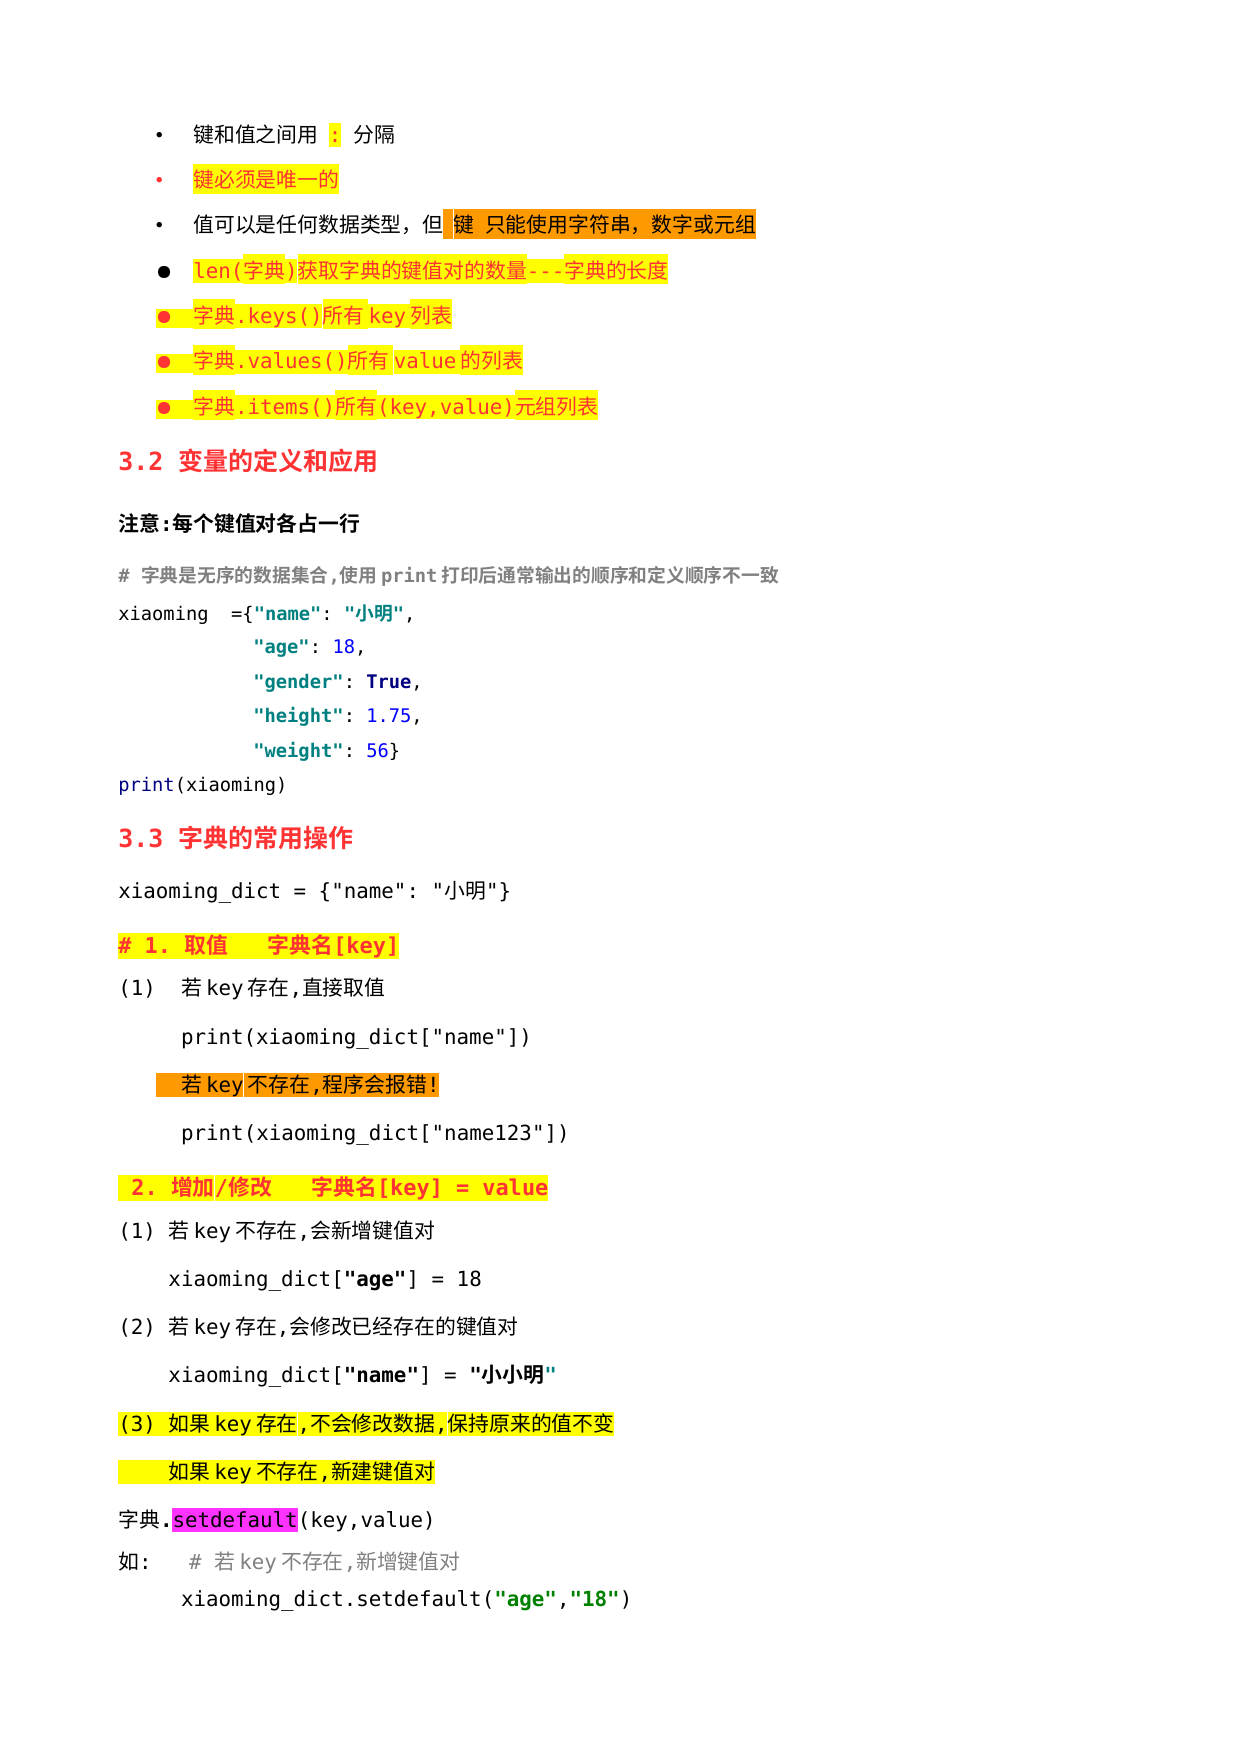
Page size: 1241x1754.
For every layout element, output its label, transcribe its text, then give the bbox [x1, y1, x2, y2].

text (3) 如果key存在,不会修改数据,保持原来的值不变 [118, 1412, 1122, 1436]
text "weight": 56} [118, 740, 1122, 763]
text 3.2 变量的定义和应用 [118, 441, 1122, 477]
list 字典.items()所有(key,value)元组列表 [156, 390, 1122, 420]
text (1) 若key存在,直接取值 [118, 976, 1122, 1001]
list 键和值之间用 : 分隔 [156, 118, 1122, 148]
list len(字典)获取字典的键值对的数量---字典的长度 [156, 254, 1122, 284]
list 字典.values()所有value的列表 [156, 345, 1122, 375]
text 2. 增加/修改 字典名[key] = value [118, 1175, 1122, 1201]
text print(xiaoming) [118, 774, 1122, 796]
list 值可以是任何数据类型，但 键 只能使用字符串，数字或元组 [156, 209, 1122, 239]
text xiaoming_dict.setdefault("age","18") [118, 1587, 1122, 1611]
text # 字典是无序的数据集合,使用print打印后通常输出的顺序和定义顺序不一致 [118, 565, 1122, 587]
text 如: # 若key不存在,新增键值对 [118, 1550, 1122, 1574]
text "height": 1.75, [118, 705, 1122, 728]
text "age": 18, [118, 636, 1122, 659]
text xiaoming_dict["name"] = "小小明" [118, 1363, 1122, 1388]
text (1) 若key不存在,会新增键值对 [118, 1219, 1122, 1243]
list 键必须是唯一的 [156, 163, 1122, 194]
text (2) 若key存在,会修改已经存在的键值对 [118, 1315, 1122, 1339]
text xiaoming ={"name": "小明", [118, 603, 1122, 625]
text 若key不存在,程序会报错! [118, 1073, 1122, 1097]
list 字典.keys()所有key列表 [156, 299, 1122, 329]
text xiaoming_dict = {"name": "小明"} [118, 879, 1122, 903]
text # 1. 取值 字典名[key] [118, 933, 1122, 959]
text 注意:每个键值对各占一行 [118, 507, 1122, 538]
text 如果key不存在,新建键值对 [118, 1460, 1122, 1484]
text xiaoming_dict["age"] = 18 [118, 1267, 1122, 1291]
text print(xiaoming_dict["name123"]) [118, 1121, 1122, 1145]
text print(xiaoming_dict["name"]) [118, 1025, 1122, 1049]
text "gender": True, [118, 671, 1122, 694]
text 字典.setdefault(key,value) [118, 1508, 1122, 1532]
text 3.3 字典的常用操作 [118, 819, 1122, 855]
